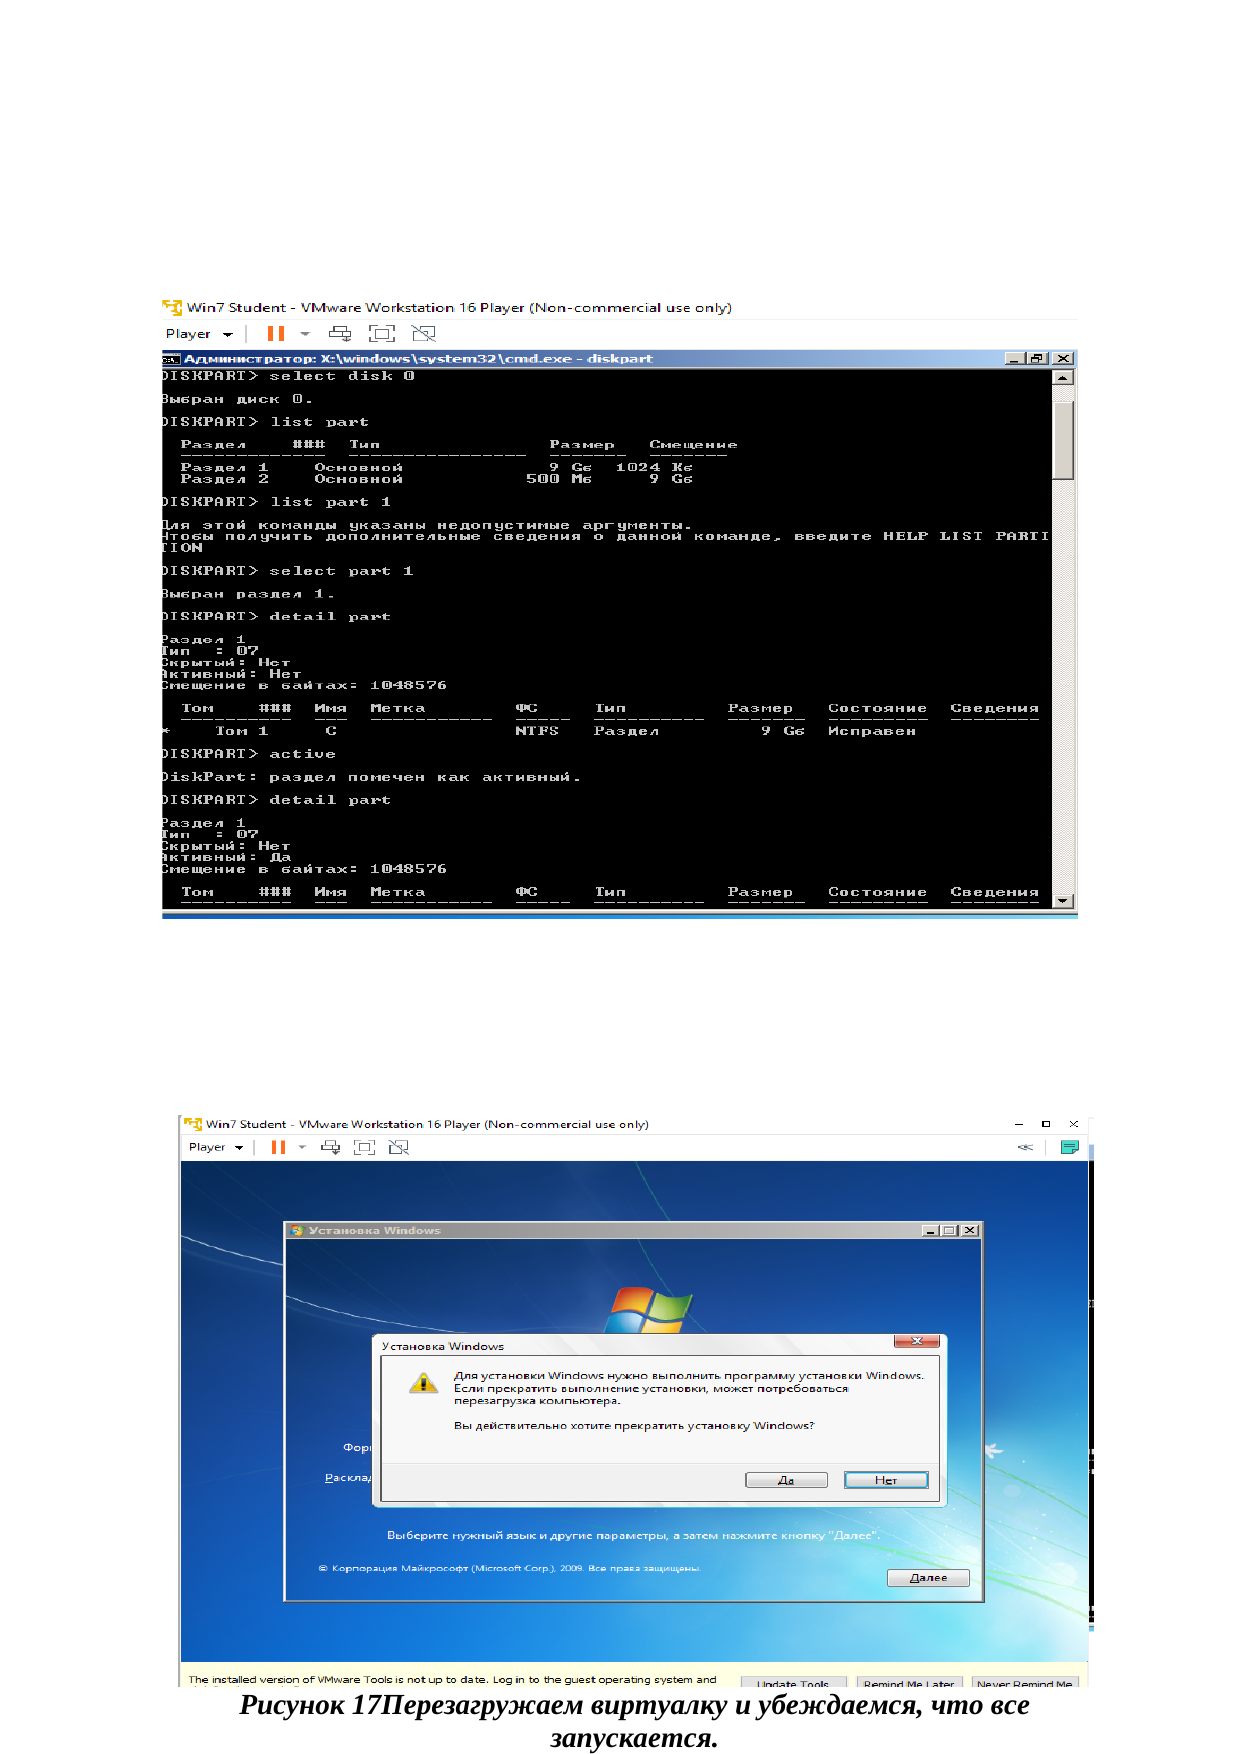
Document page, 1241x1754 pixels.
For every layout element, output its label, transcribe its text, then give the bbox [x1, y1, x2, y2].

text Рисунок 17Перезагружаем виртуалку и убеждаемся, что все запускается. [178, 1687, 1094, 1754]
